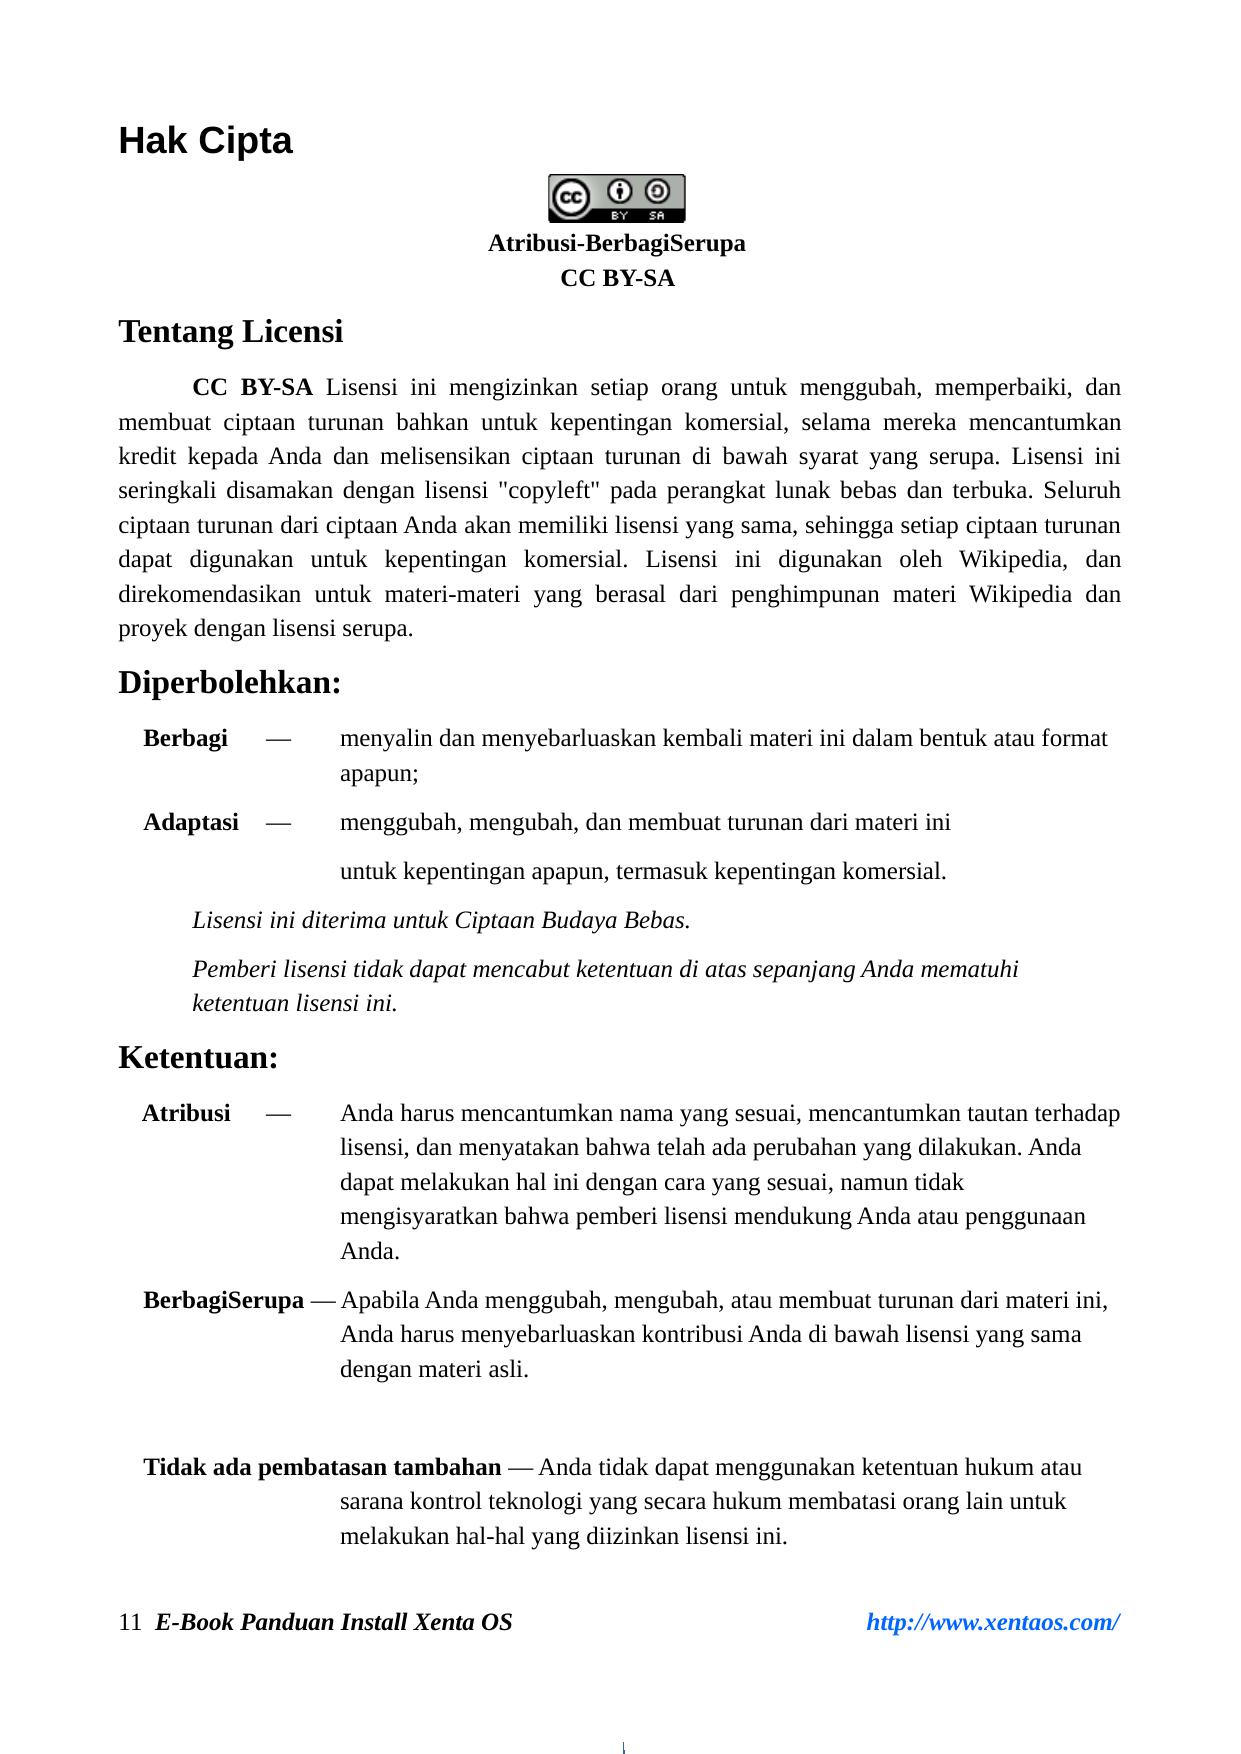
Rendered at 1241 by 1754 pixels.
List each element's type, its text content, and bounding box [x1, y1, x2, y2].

subtitle Hak Cipta [118, 118, 1122, 162]
text Ketentuan: [118, 1037, 1122, 1076]
text Adaptasi — menggubah, mengubah, dan membuat turunan dari materi ini [118, 807, 1122, 835]
text Atribusi-BerbagiSerupa CC BY-SA [118, 228, 1122, 291]
text untuk kepentingan apapun, termasuk kepentingan komersial. [118, 856, 1122, 884]
picture [548, 174, 686, 223]
text Atribusi — Anda harus mencantumkan nama yang sesuai, mencantumkan tautan terhadap lisensi, dan menyatakan bahwa telah ada perubahan yang dilakukan. Anda dapat melakukan hal ini dengan cara yang sesuai, namun tidak mengisyaratkan bahwa pemberi lisensi mendukung Anda atau penggunaan Anda. [118, 1098, 1122, 1264]
text Diperbolehkan: [118, 663, 1122, 701]
text Pemberi lisensi tidak dapat mencabut ketentuan di atas sepanjang Anda mematuhi ketentuan lisensi ini. [118, 954, 1122, 1017]
text Tidak ada pembatasan tambahan — Anda tidak dapat menggunakan ketentuan hukum atau sarana kontrol teknologi yang secara hukum membatasi orang lain untuk melakukan hal-hal yang diizinkan lisensi ini. [118, 1452, 1122, 1550]
text Berbagi — menyalin dan menyebarluaskan kembali materi ini dalam bentuk atau format apapun; [118, 723, 1122, 786]
text Lisensi ini diterima untuk Ciptaan Budaya Bebas. [118, 905, 1122, 933]
text CC BY-SA Lisensi ini mengizinkan setiap orang untuk menggubah, memperbaiki, dan membuat ciptaan turunan bahkan untuk kepentingan komersial, selama mereka mencantumkan kredit kepada Anda dan melisensikan ciptaan turunan di bawah syarat yang serupa. Lisensi ini seringkali disamakan dengan lisensi "copyleft" pada perangkat lunak bebas dan terbuka. Seluruh ciptaan turunan dari ciptaan Anda akan memiliki lisensi yang sama, sehingga setiap ciptaan turunan dapat digunakan untuk kepentingan komersial. Lisensi ini digunakan oleh Wikipedia, dan direkomendasikan untuk materi-materi yang berasal dari penghimpunan materi Wikipedia dan proyek dengan lisensi serupa. [118, 372, 1122, 642]
text Tentang Licensi [118, 312, 1122, 350]
text BerbagiSerupa — Apabila Anda menggubah, mengubah, atau membuat turunan dari materi ini, Anda harus menyebarluaskan kontribusi Anda di bawah lisensi yang sama dengan materi asli. [118, 1285, 1122, 1383]
